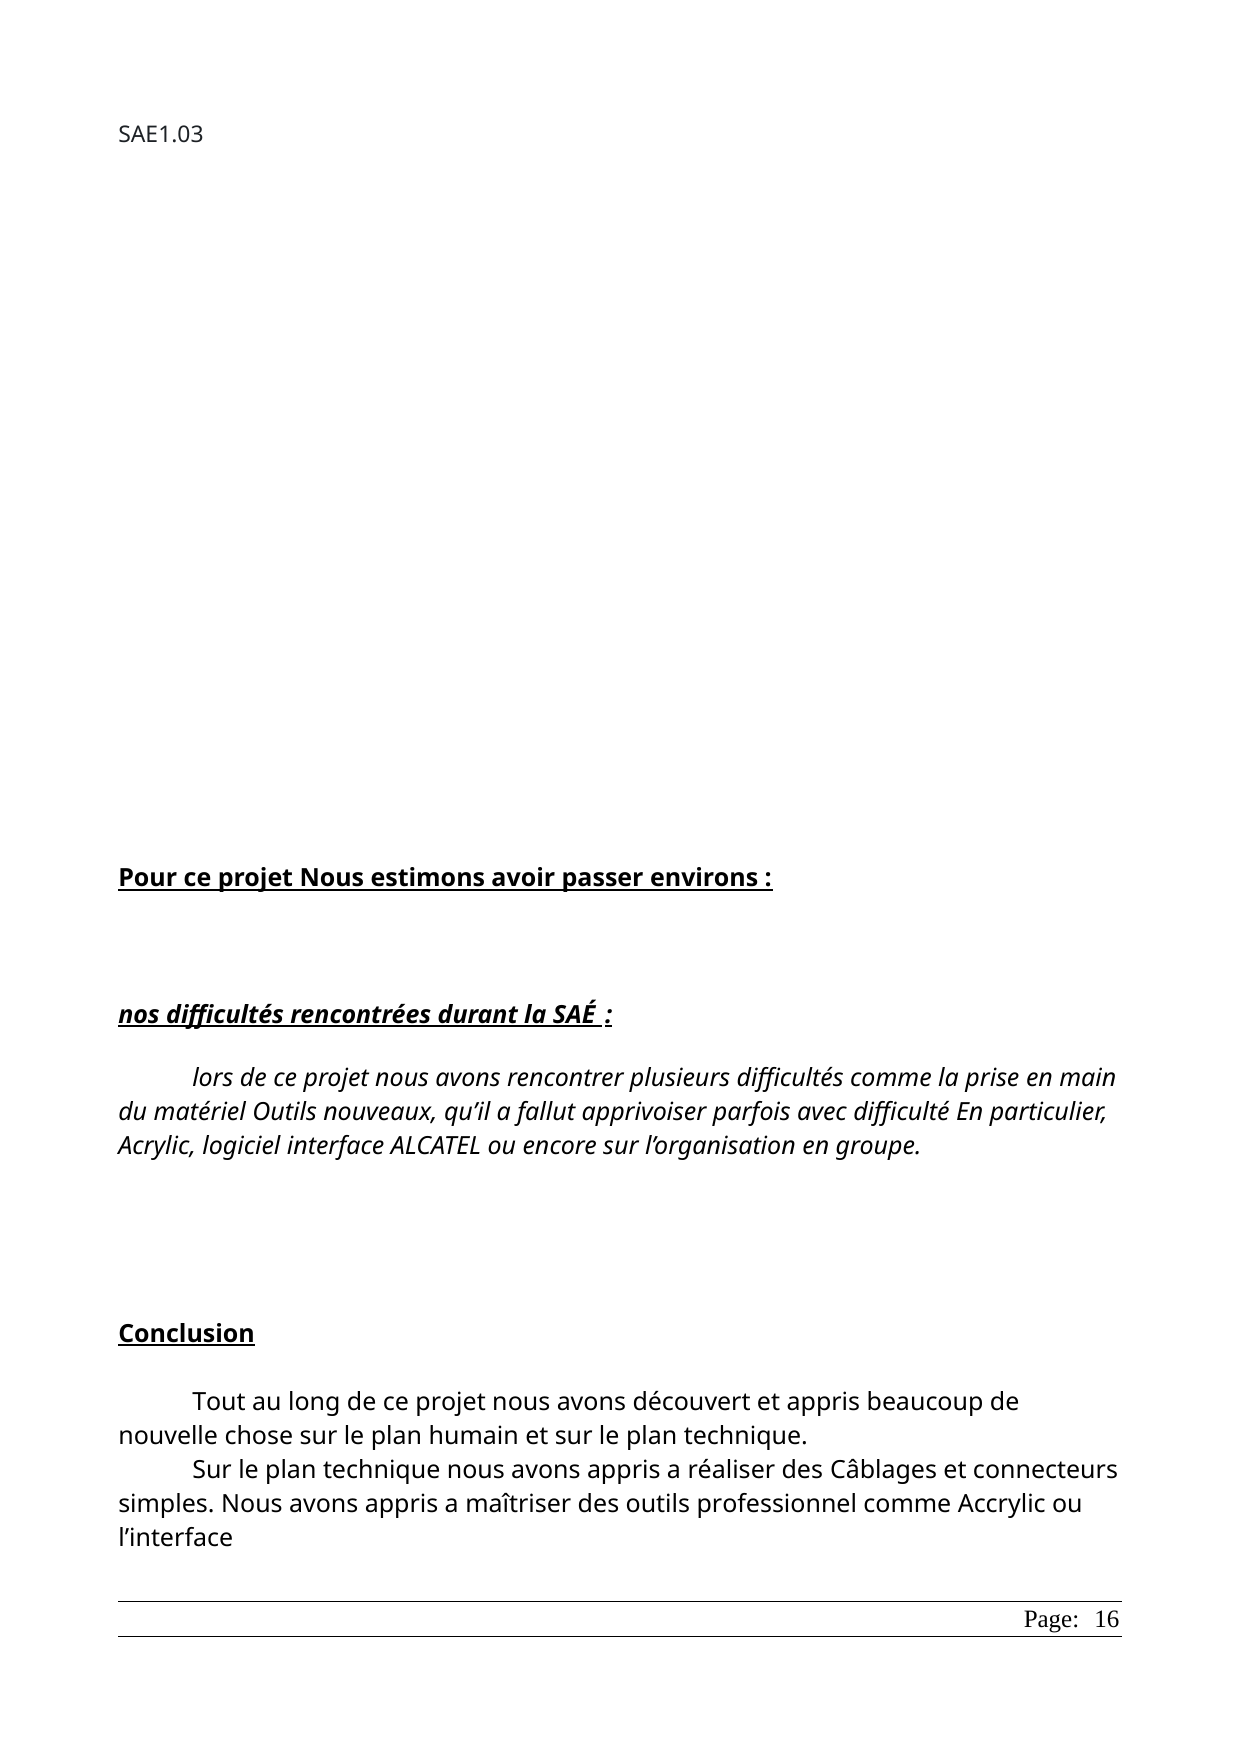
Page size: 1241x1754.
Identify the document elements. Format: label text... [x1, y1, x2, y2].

text Sur le plan technique nous avons appris a réaliser des Câblages et connecteurs simples. Nous avons appris a maîtriser des outils professionnel comme Accrylic ou l’interface [118, 1452, 1122, 1554]
text lors de ce projet nous avons rencontrer plusieurs difficultés comme la prise en main du matériel Outils nouveaux, qu’il a fallut apprivoiser parfois avec difficulté En particulier, Acrylic, logiciel interface ALCATEL ou encore sur l’organisation en groupe. [118, 1059, 1122, 1161]
text nos difficultés rencontrées durant la SAÉ : [118, 996, 1122, 1030]
text Conclusion [118, 1282, 1122, 1350]
text Tout au long de ce projet nous avons découvert et appris beaucoup de nouvelle chose sur le plan humain et sur le plan technique. [118, 1384, 1122, 1452]
text Pour ce projet Nous estimons avoir passer environs : [118, 860, 1122, 894]
